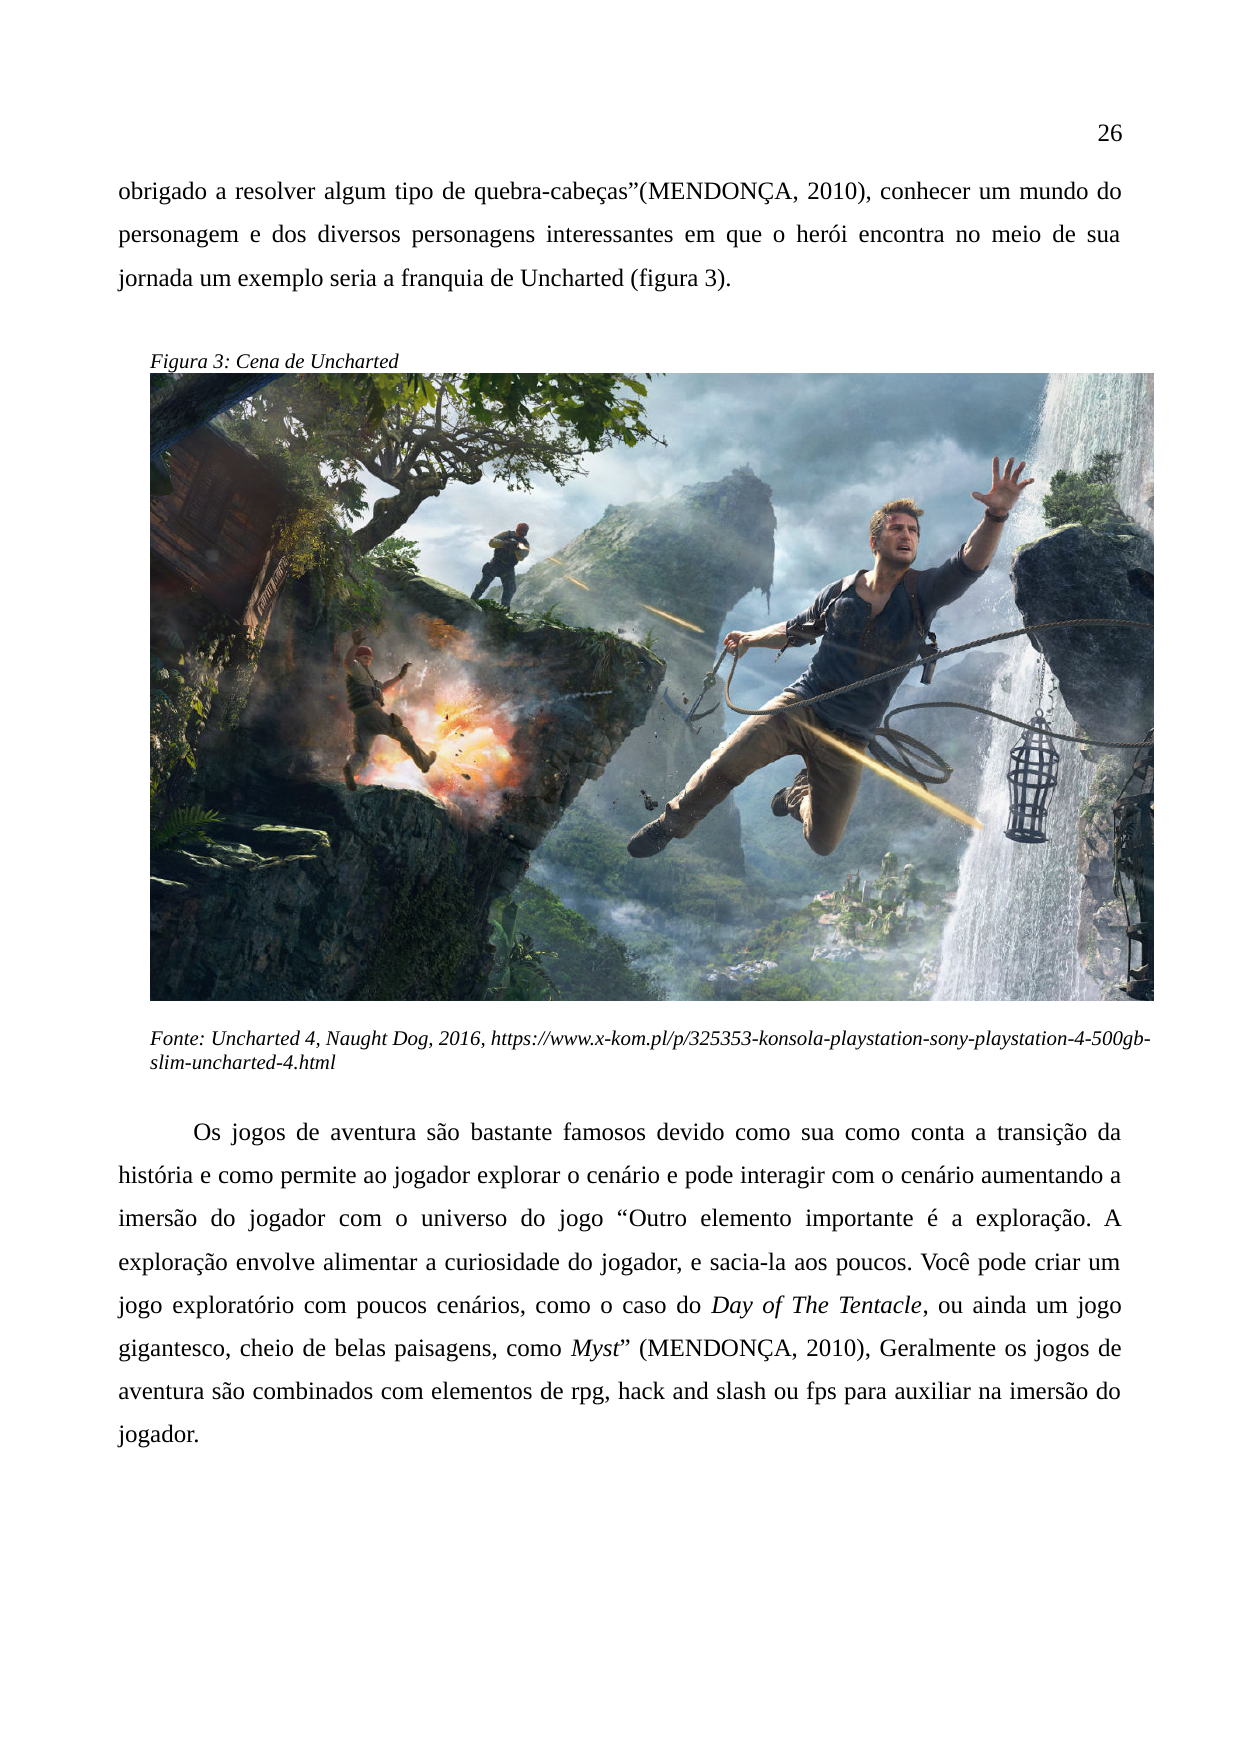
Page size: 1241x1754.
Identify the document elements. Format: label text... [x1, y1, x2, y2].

picture [150, 373, 1154, 1001]
text obrigado a resolver algum tipo de quebra-cabeças”(Mendonça, 2010), conhecer um mundo do personagem e dos diversos personagens interessantes em que o herói encontra no meio de sua jornada um exemplo seria a franquia de Uncharted (figura 3). [118, 176, 1122, 291]
text Os jogos de aventura são bastante famosos devido como sua como conta a transição da história e como permite ao jogador explorar o cenário e pode interagir com o cenário aumentando a imersão do jogador com o universo do jogo “Outro elemento importante é a exploração. A exploração envolve alimentar a curiosidade do jogador, e sacia-la aos poucos. Você pode criar um jogo exploratório com poucos cenários, como o caso do Day of The Tentacle, ou ainda um jogo gigantesco, cheio de belas paisagens, como Myst” (MENDONÇA, 2010), Geralmente os jogos de aventura são combinados com elementos de rpg, hack and slash ou fps para auxiliar na imersão do jogador. [118, 1117, 1122, 1448]
text Figura 3: Cena de Uncharted [150, 345, 1154, 373]
text Fonte: Uncharted 4, Naught Dog, 2016, https://www.x-kom.pl/p/325353-konsola-playstation-sony-playstation-4-500gb-slim-uncharted-4.html [150, 1026, 1154, 1074]
